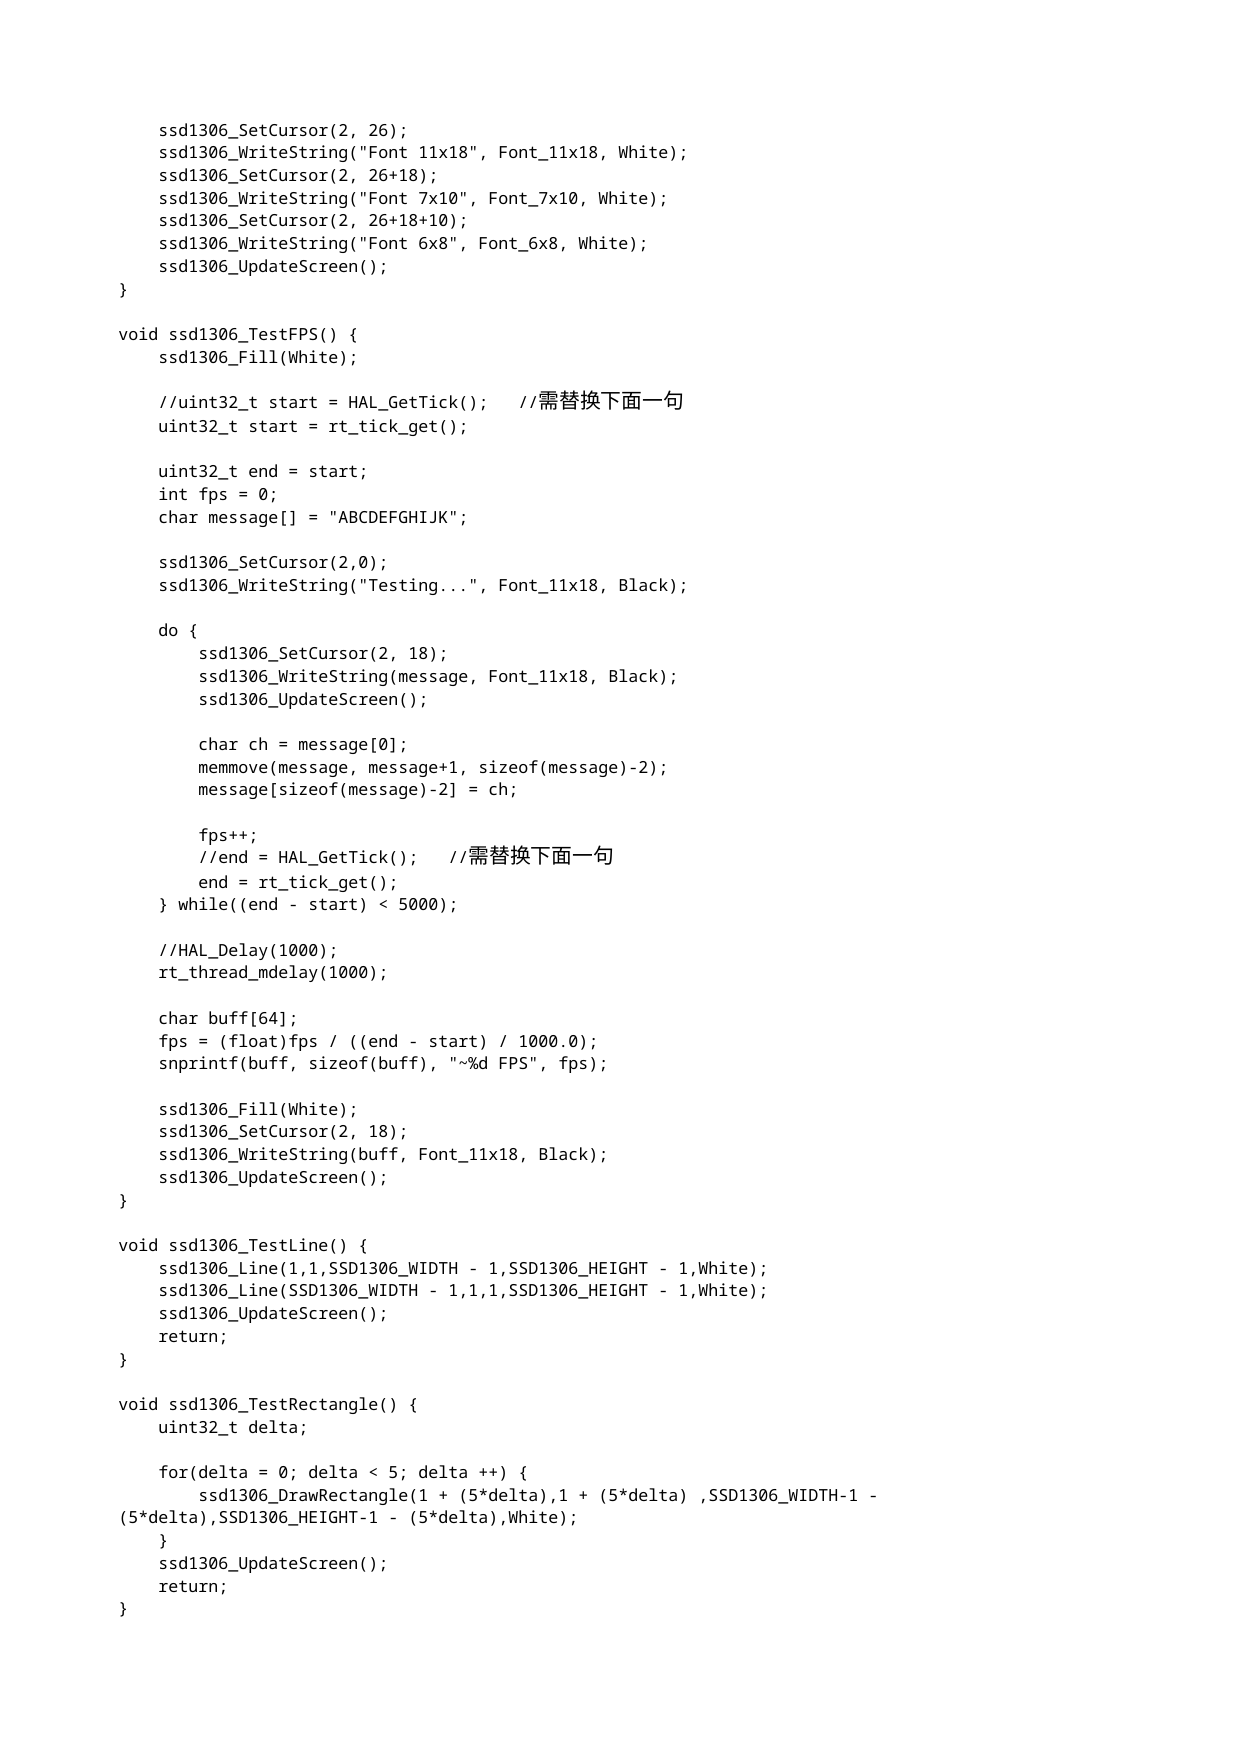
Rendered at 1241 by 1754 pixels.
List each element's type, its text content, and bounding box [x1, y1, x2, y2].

text //HAL_Delay(1000); [118, 938, 1122, 961]
text ssd1306_SetCursor(2, 18); [118, 1120, 1122, 1143]
text ssd1306_WriteString("Testing...", Font_11x18, Black); [118, 574, 1122, 596]
text uint32_t delta; [118, 1415, 1122, 1438]
text return; [118, 1324, 1122, 1347]
text } [118, 1597, 1122, 1619]
text ssd1306_UpdateScreen(); [118, 1302, 1122, 1324]
text snprintf(buff, sizeof(buff), "~%d FPS", fps); [118, 1052, 1122, 1074]
text ssd1306_WriteString("Font 6x8", Font_6x8, White); [118, 232, 1122, 254]
text ssd1306_SetCursor(2, 18); [118, 642, 1122, 664]
text char message[] = "ABCDEFGHIJK"; [118, 506, 1122, 528]
text } [118, 277, 1122, 300]
text ssd1306_Line(SSD1306_WIDTH - 1,1,1,SSD1306_HEIGHT - 1,White); [118, 1279, 1122, 1302]
text ssd1306_SetCursor(2, 26); [118, 118, 1122, 141]
text } [118, 1347, 1122, 1370]
text int fps = 0; [118, 483, 1122, 506]
text } [118, 1529, 1122, 1551]
text ssd1306_SetCursor(2,0); [118, 551, 1122, 574]
text ssd1306_SetCursor(2, 26+18+10); [118, 209, 1122, 232]
text rt_thread_mdelay(1000); [118, 961, 1122, 984]
text //end = HAL_GetTick(); //需替换下面一句 [118, 846, 1122, 870]
text ssd1306_DrawRectangle(1 + (5*delta),1 + (5*delta) ,SSD1306_WIDTH-1 - (5*delta),SSD1306_HEIGHT-1 - (5*delta),White); [118, 1483, 1122, 1529]
text ssd1306_WriteString(message, Font_11x18, Black); [118, 664, 1122, 687]
text ssd1306_SetCursor(2, 26+18); [118, 163, 1122, 186]
text ssd1306_Line(1,1,SSD1306_WIDTH - 1,SSD1306_HEIGHT - 1,White); [118, 1256, 1122, 1279]
text fps++; [118, 823, 1122, 846]
text ssd1306_WriteString("Font 11x18", Font_11x18, White); [118, 141, 1122, 163]
text ssd1306_WriteString(buff, Font_11x18, Black); [118, 1143, 1122, 1165]
text for(delta = 0; delta < 5; delta ++) { [118, 1461, 1122, 1483]
text do { [118, 619, 1122, 642]
text uint32_t end = start; [118, 460, 1122, 483]
text void ssd1306_TestFPS() { [118, 322, 1122, 345]
text message[sizeof(message)-2] = ch; [118, 778, 1122, 801]
text ssd1306_WriteString("Font 7x10", Font_7x10, White); [118, 186, 1122, 209]
text ssd1306_UpdateScreen(); [118, 1165, 1122, 1188]
text ssd1306_Fill(White); [118, 345, 1122, 368]
text void ssd1306_TestLine() { [118, 1233, 1122, 1256]
text memmove(message, message+1, sizeof(message)-2); [118, 755, 1122, 778]
text char ch = message[0]; [118, 733, 1122, 755]
text void ssd1306_TestRectangle() { [118, 1392, 1122, 1415]
text return; [118, 1574, 1122, 1597]
text ssd1306_UpdateScreen(); [118, 1551, 1122, 1574]
text } while((end - start) < 5000); [118, 893, 1122, 916]
text } [118, 1188, 1122, 1211]
text ssd1306_Fill(White); [118, 1097, 1122, 1120]
text //uint32_t start = HAL_GetTick(); //需替换下面一句 [118, 391, 1122, 415]
text ssd1306_UpdateScreen(); [118, 687, 1122, 710]
text char buff[64]; [118, 1006, 1122, 1029]
text ssd1306_UpdateScreen(); [118, 254, 1122, 277]
text fps = (float)fps / ((end - start) / 1000.0); [118, 1029, 1122, 1052]
text end = rt_tick_get(); [118, 870, 1122, 893]
text uint32_t start = rt_tick_get(); [118, 415, 1122, 437]
